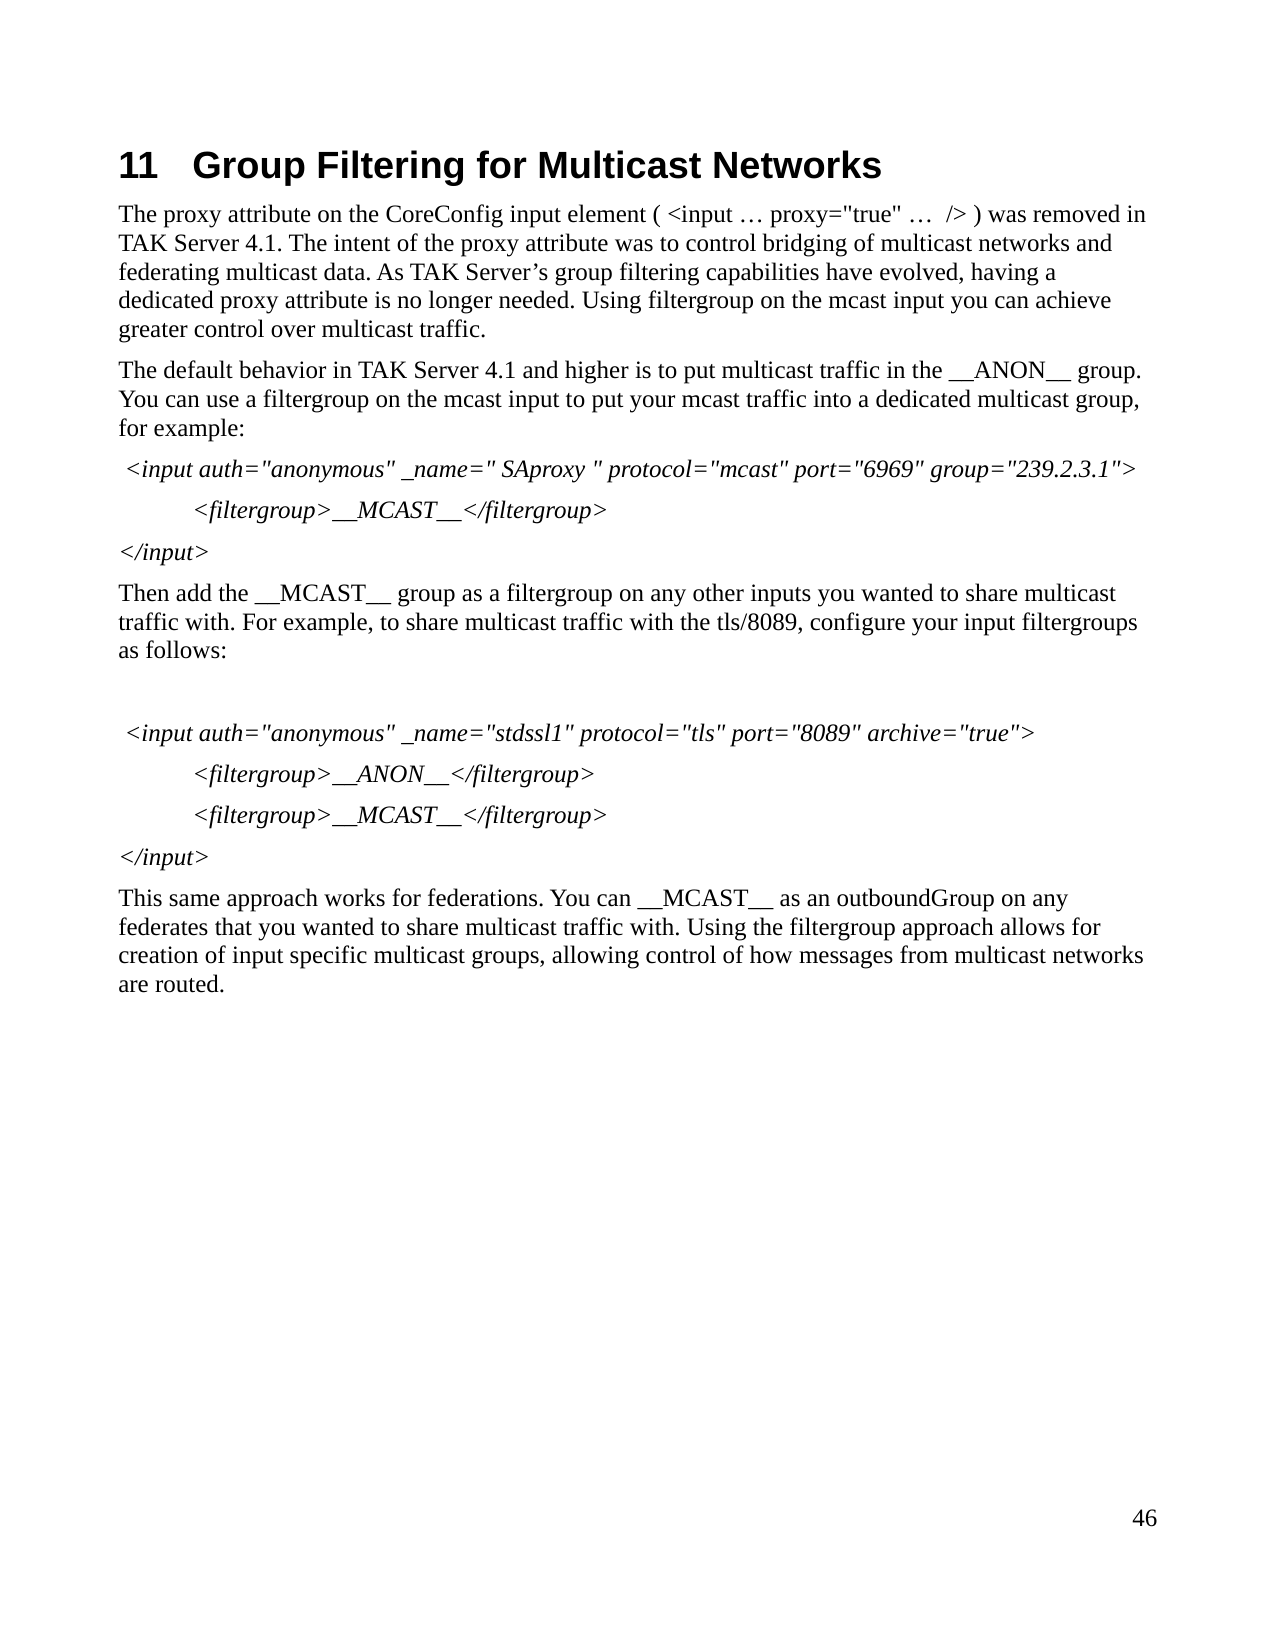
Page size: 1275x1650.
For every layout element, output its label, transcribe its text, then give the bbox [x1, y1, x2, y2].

text The proxy attribute on the CoreConfig input element ( <input … proxy="true" … /> ) was removed in TAK Server 4.1. The intent of the proxy attribute was to control bridging of multicast networks and federating multicast data. As TAK Server’s group filtering capabilities have evolved, having a dedicated proxy attribute is no longer needed. Using filtergroup on the mcast input you can achieve greater control over multicast traffic. [118, 199, 1157, 343]
text <filtergroup>__ANON__</filtergroup> [118, 759, 1157, 788]
text <input auth="anonymous" _name=" SAproxy " protocol="mcast" port="6969" group="239.2.3.1"> [118, 454, 1157, 483]
text Then add the __MCAST__ group as a filtergroup on any other inputs you wanted to share multicast traffic with. For example, to share multicast traffic with the tls/8089, configure your input filtergroups as follows: [118, 578, 1157, 664]
subtitle Group Filtering for Multicast Networks [118, 143, 1157, 187]
text <filtergroup>__MCAST__</filtergroup> [118, 801, 1157, 829]
text </input> [118, 537, 1157, 566]
text This same approach works for federations. You can __MCAST__ as an outboundGroup on any federates that you wanted to share multicast traffic with. Using the filtergroup approach allows for creation of input specific multicast groups, allowing control of how messages from multicast networks are routed. [118, 883, 1157, 998]
text <filtergroup>__MCAST__</filtergroup> [118, 496, 1157, 524]
text <input auth="anonymous" _name="stdssl1" protocol="tls" port="8089" archive="true"> [118, 718, 1157, 747]
text The default behavior in TAK Server 4.1 and higher is to put multicast traffic in the __ANON__ group. You can use a filtergroup on the mcast input to put your mcast traffic into a dedicated multicast group, for example: [118, 356, 1157, 442]
text </input> [118, 842, 1157, 871]
